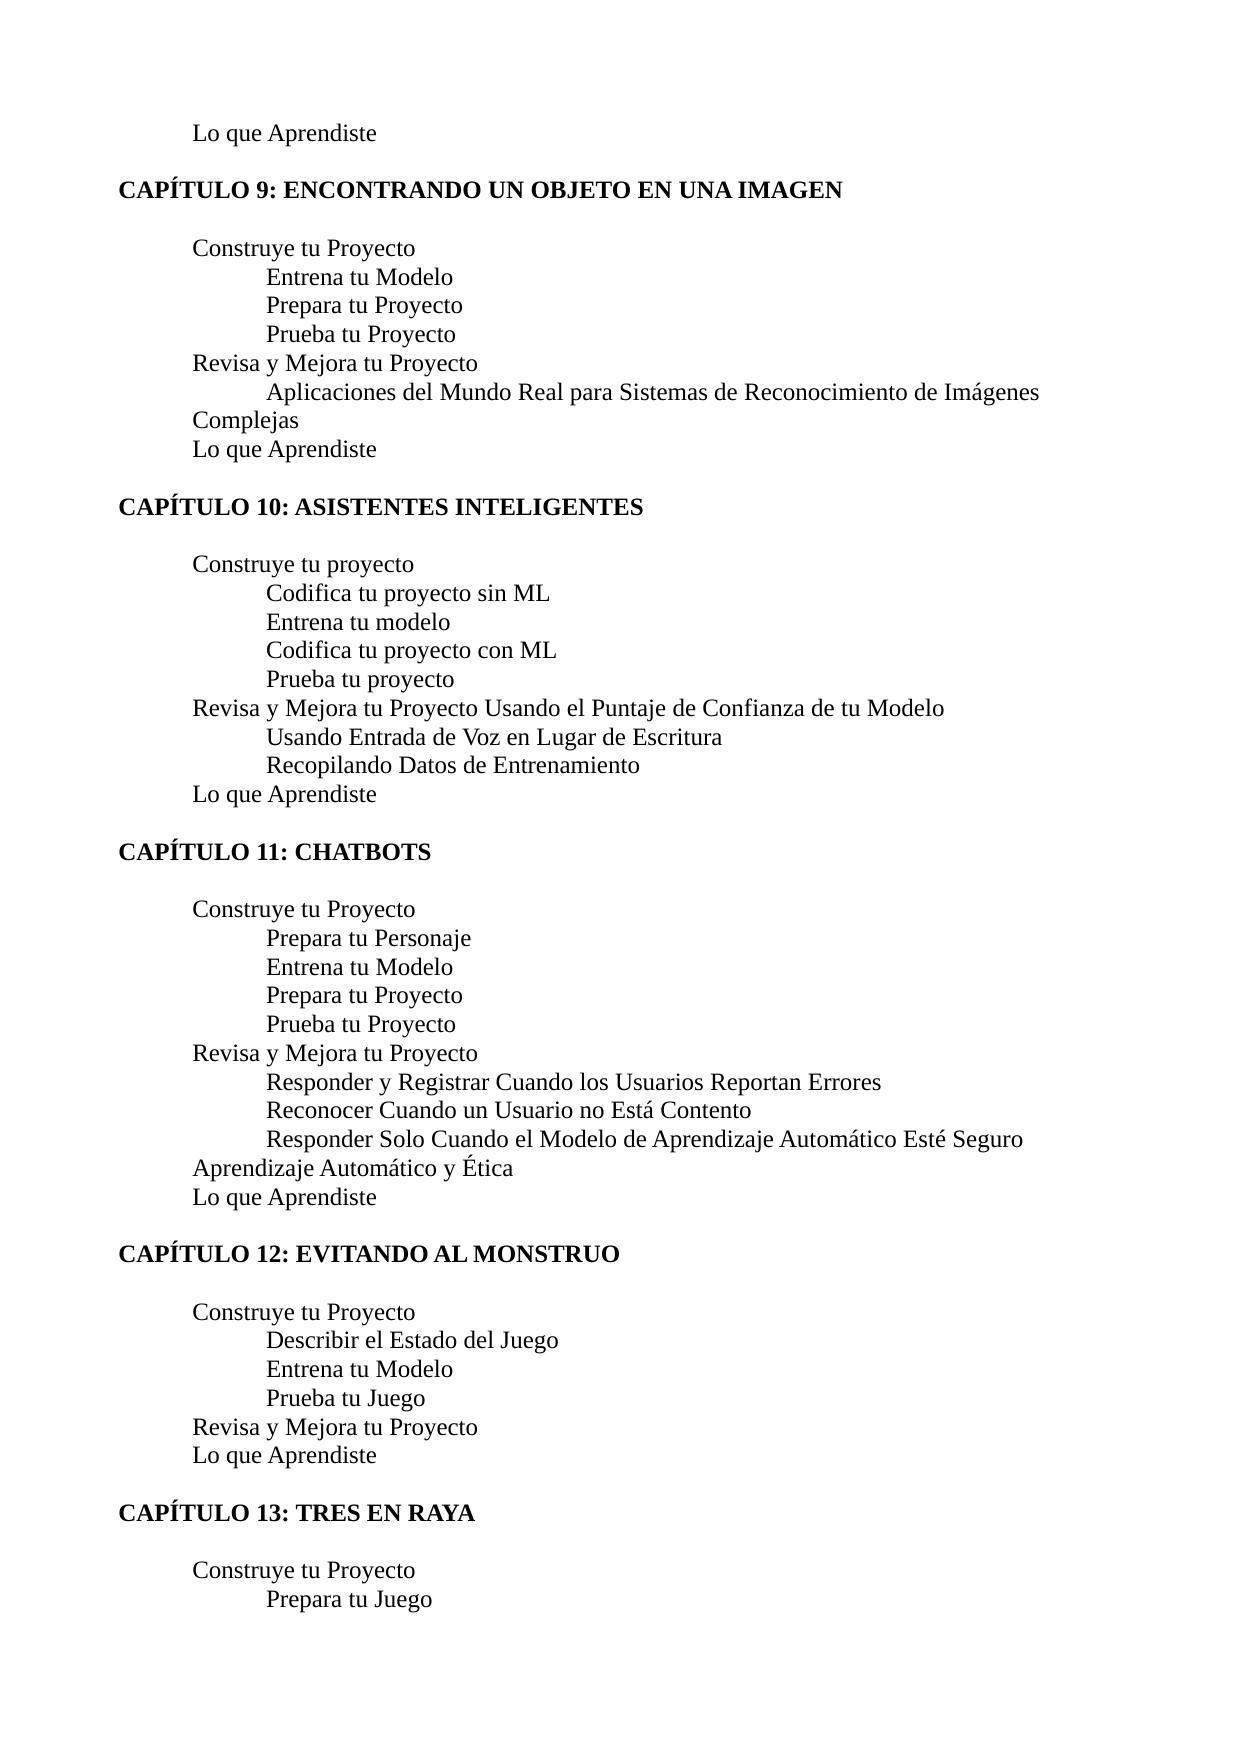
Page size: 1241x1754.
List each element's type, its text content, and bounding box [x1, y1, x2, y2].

text Entrena tu modelo [118, 607, 1122, 636]
text Revisa y Mejora tu Proyecto [118, 348, 1122, 377]
text CAPÍTULO 10: ASISTENTES INTELIGENTES [118, 492, 1122, 521]
text Prepara tu Personaje [118, 923, 1122, 952]
text Revisa y Mejora tu Proyecto [118, 1412, 1122, 1441]
text Prepara tu Juego [118, 1584, 1122, 1613]
text Lo que Aprendiste [118, 779, 1122, 808]
text Construye tu Proyecto [118, 894, 1122, 923]
text Entrena tu Modelo [118, 1354, 1122, 1383]
text Reconocer Cuando un Usuario no Está Contento [118, 1096, 1122, 1124]
text CAPÍTULO 11: CHATBOTS [118, 837, 1122, 866]
text Aprendizaje Automático y Ética [118, 1153, 1122, 1182]
text Lo que Aprendiste [118, 434, 1122, 463]
text Lo que Aprendiste [118, 1441, 1122, 1469]
text Revisa y Mejora tu Proyecto [118, 1038, 1122, 1067]
text CAPÍTULO 12: EVITANDO AL MONSTRUO [118, 1239, 1122, 1268]
text Lo que Aprendiste [118, 1182, 1122, 1211]
text Usando Entrada de Voz en Lugar de Escritura [118, 722, 1122, 751]
text Prepara tu Proyecto [118, 981, 1122, 1009]
text Prueba tu Juego [118, 1383, 1122, 1412]
text Construye tu Proyecto [118, 1297, 1122, 1326]
text Recopilando Datos de Entrenamiento [118, 751, 1122, 779]
text Responder y Registrar Cuando los Usuarios Reportan Errores [118, 1067, 1122, 1096]
text Lo que Aprendiste [118, 118, 1122, 147]
text Describir el Estado del Juego [118, 1326, 1122, 1354]
text CAPÍTULO 9: ENCONTRANDO UN OBJETO EN UNA IMAGEN [118, 176, 1122, 204]
text Aplicaciones del Mundo Real para Sistemas de Reconocimiento de Imágenes Complejas [118, 377, 1122, 434]
text Prueba tu Proyecto [118, 1009, 1122, 1038]
text Codifica tu proyecto con ML [118, 636, 1122, 664]
text CAPÍTULO 13: TRES EN RAYA [118, 1498, 1122, 1527]
text Prueba tu proyecto [118, 664, 1122, 693]
text Codifica tu proyecto sin ML [118, 578, 1122, 607]
text Prepara tu Proyecto [118, 291, 1122, 319]
text Construye tu Proyecto [118, 1556, 1122, 1584]
text Entrena tu Modelo [118, 262, 1122, 291]
text Prueba tu Proyecto [118, 319, 1122, 348]
text Construye tu Proyecto [118, 233, 1122, 262]
text Entrena tu Modelo [118, 952, 1122, 981]
text Revisa y Mejora tu Proyecto Usando el Puntaje de Confianza de tu Modelo [118, 693, 1122, 722]
text Responder Solo Cuando el Modelo de Aprendizaje Automático Esté Seguro [118, 1124, 1122, 1153]
text Construye tu proyecto [118, 549, 1122, 578]
